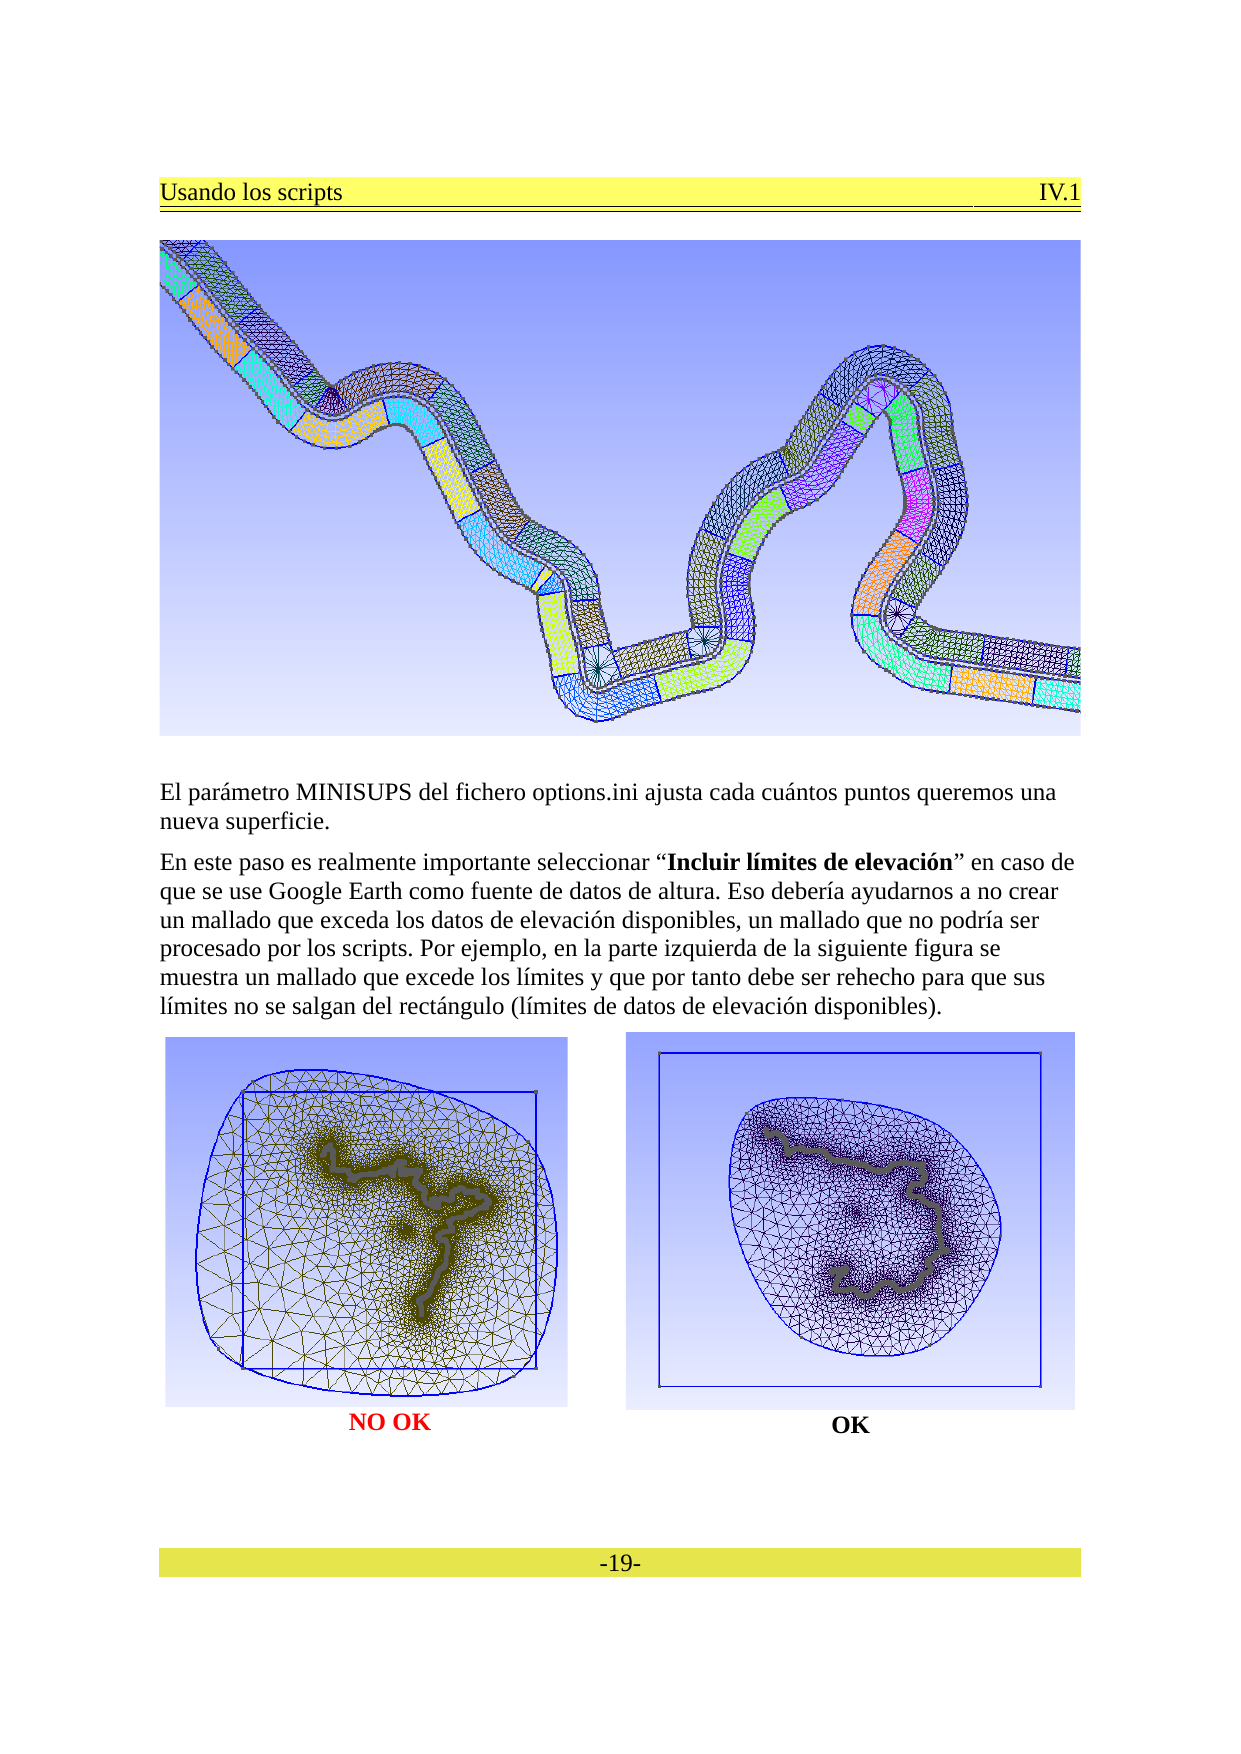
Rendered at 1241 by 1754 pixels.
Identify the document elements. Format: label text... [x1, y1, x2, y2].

text En este paso es realmente importante seleccionar “Incluir límites de elevación” en caso de que se use Google Earth como fuente de datos de altura. Eso debería ayudarnos a no crear un mallado que exceda los datos de elevación disponibles, un mallado que no podría ser procesado por los scripts. Por ejemplo, en la parte izquierda de la siguiente figura se muestra un mallado que excede los límites y que por tanto debe ser rehecho para que sus límites no se salgan del rectángulo (límites de datos de elevación disponibles). [159, 847, 1081, 1020]
table_header NO OK [160, 1032, 620, 1464]
picture [165, 1037, 568, 1407]
picture [159, 240, 1081, 736]
table_header OK [620, 1032, 1081, 1464]
text El parámetro MINISUPS del fichero options.ini ajusta cada cuántos puntos queremos una nueva superficie. [159, 777, 1081, 835]
picture [625, 1032, 1075, 1410]
